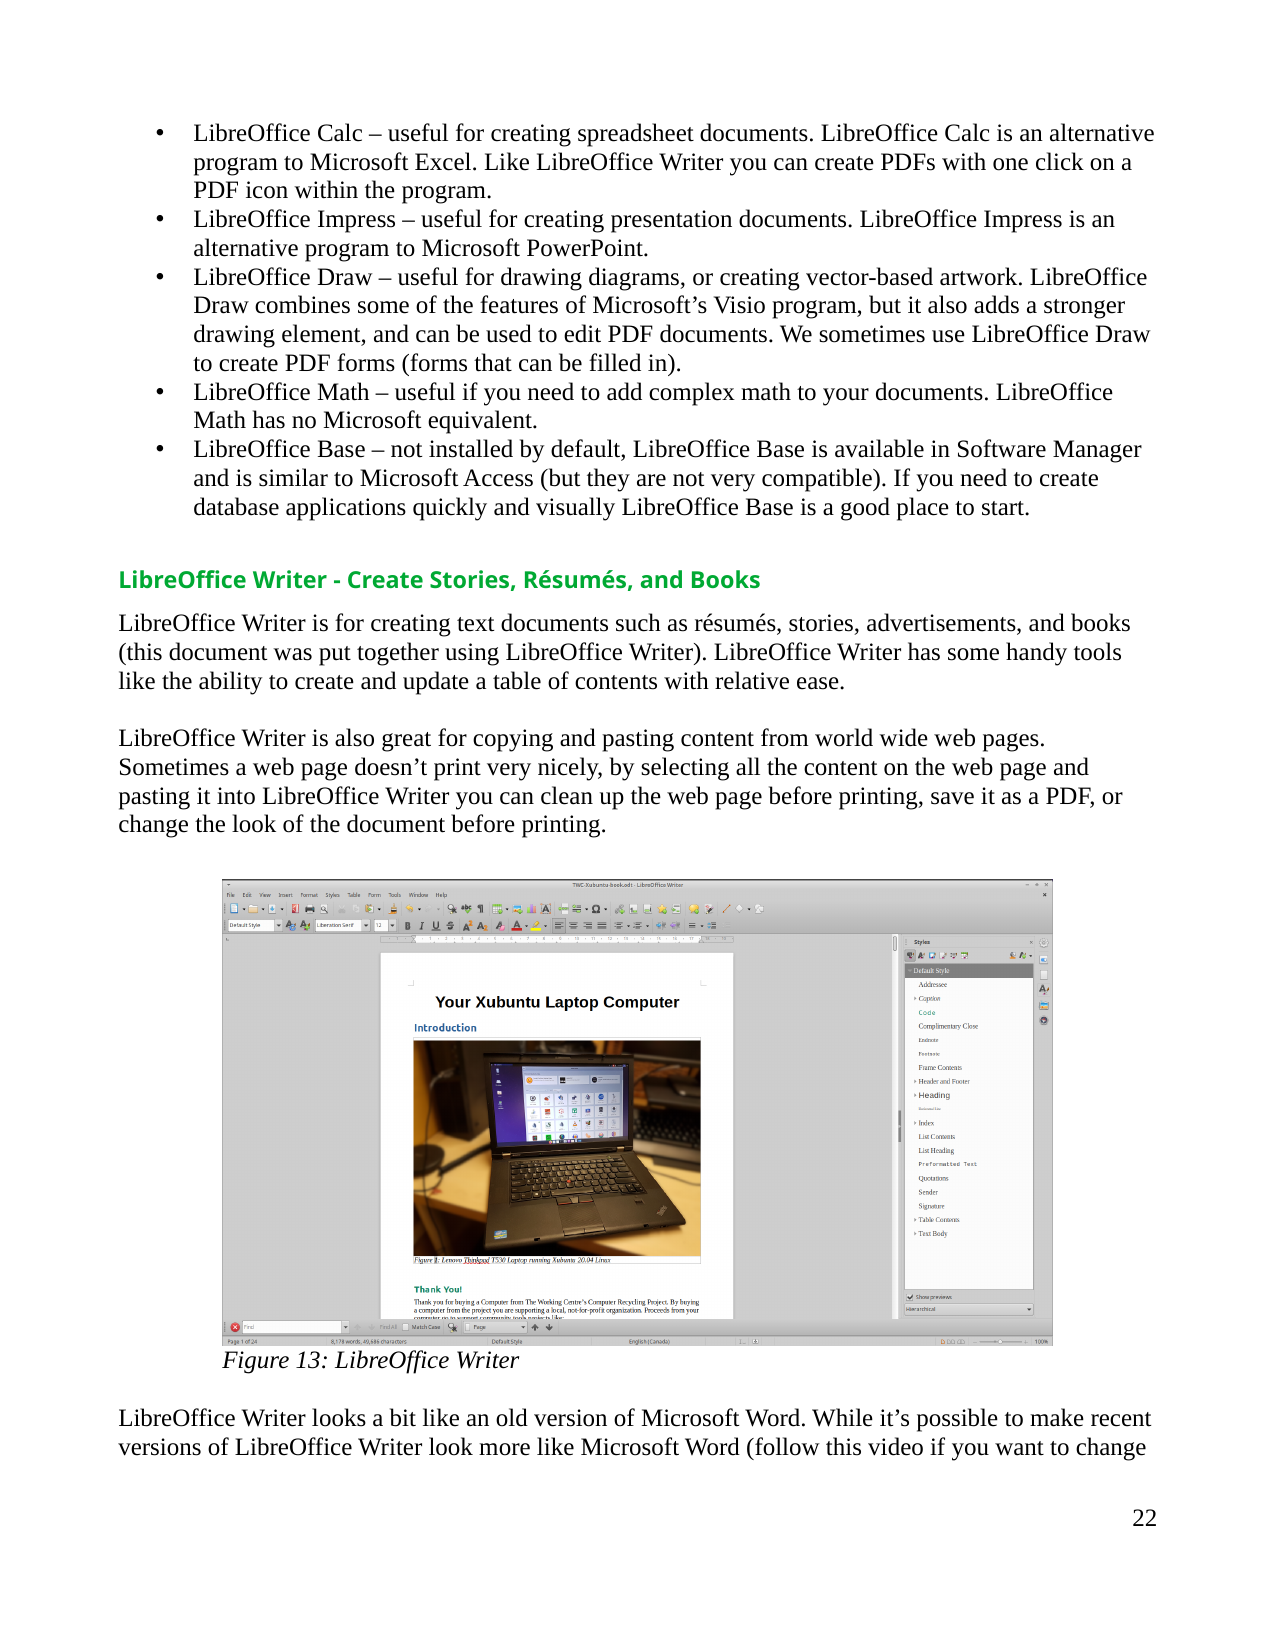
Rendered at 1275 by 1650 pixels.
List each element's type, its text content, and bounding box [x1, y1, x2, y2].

text Figure 13: LibreOffice Writer [222, 1346, 1053, 1374]
list LibreOffice Impress – useful for creating presentation documents. LibreOffice Impress is an alternative program to Microsoft PowerPoint. [156, 204, 1157, 262]
text LibreOffice Writer is also great for copying and pasting content from world wide web pages. Sometimes a web page doesn’t print very nicely, by selecting all the content on the web page and pasting it into LibreOffice Writer you can clean up the web page before printing, save it as a PDF, or change the look of the document before printing. [118, 723, 1157, 838]
list LibreOffice Base – not installed by default, LibreOffice Base is available in Software Manager and is similar to Microsoft Access (but they are not very compatible). If you need to create database applications quickly and visually LibreOffice Base is a good place to start. [156, 434, 1157, 521]
list LibreOffice Calc – useful for creating spreadsheet documents. LibreOffice Calc is an alternative program to Microsoft Excel. Like LibreOffice Writer you can create PDFs with one click on a PDF icon within the program. [156, 118, 1157, 204]
picture [222, 879, 1053, 1346]
subtitle LibreOffice Writer - Create Stories, Résumés, and Books [118, 564, 1157, 596]
text LibreOffice Writer looks a bit like an old version of Microsoft Word. While it’s possible to make recent versions of LibreOffice Writer look more like Microsoft Word (follow this video if you want to change [118, 1403, 1157, 1460]
text LibreOffice Writer is for creating text documents such as résumés, stories, advertisements, and books (this document was put together using LibreOffice Writer). LibreOffice Writer has some handy tools like the ability to create and update a table of contents with relative ease. [118, 608, 1157, 694]
list LibreOffice Math – useful if you need to add complex math to your documents. LibreOffice Math has no Microsoft equivalent. [156, 377, 1157, 434]
list LibreOffice Draw – useful for drawing diagrams, or creating vector-based artwork. LibreOffice Draw combines some of the features of Microsoft’s Visio program, but it also adds a stronger drawing element, and can be used to edit PDF documents. We sometimes use LibreOffice Draw to create PDF forms (forms that can be filled in). [156, 262, 1157, 377]
